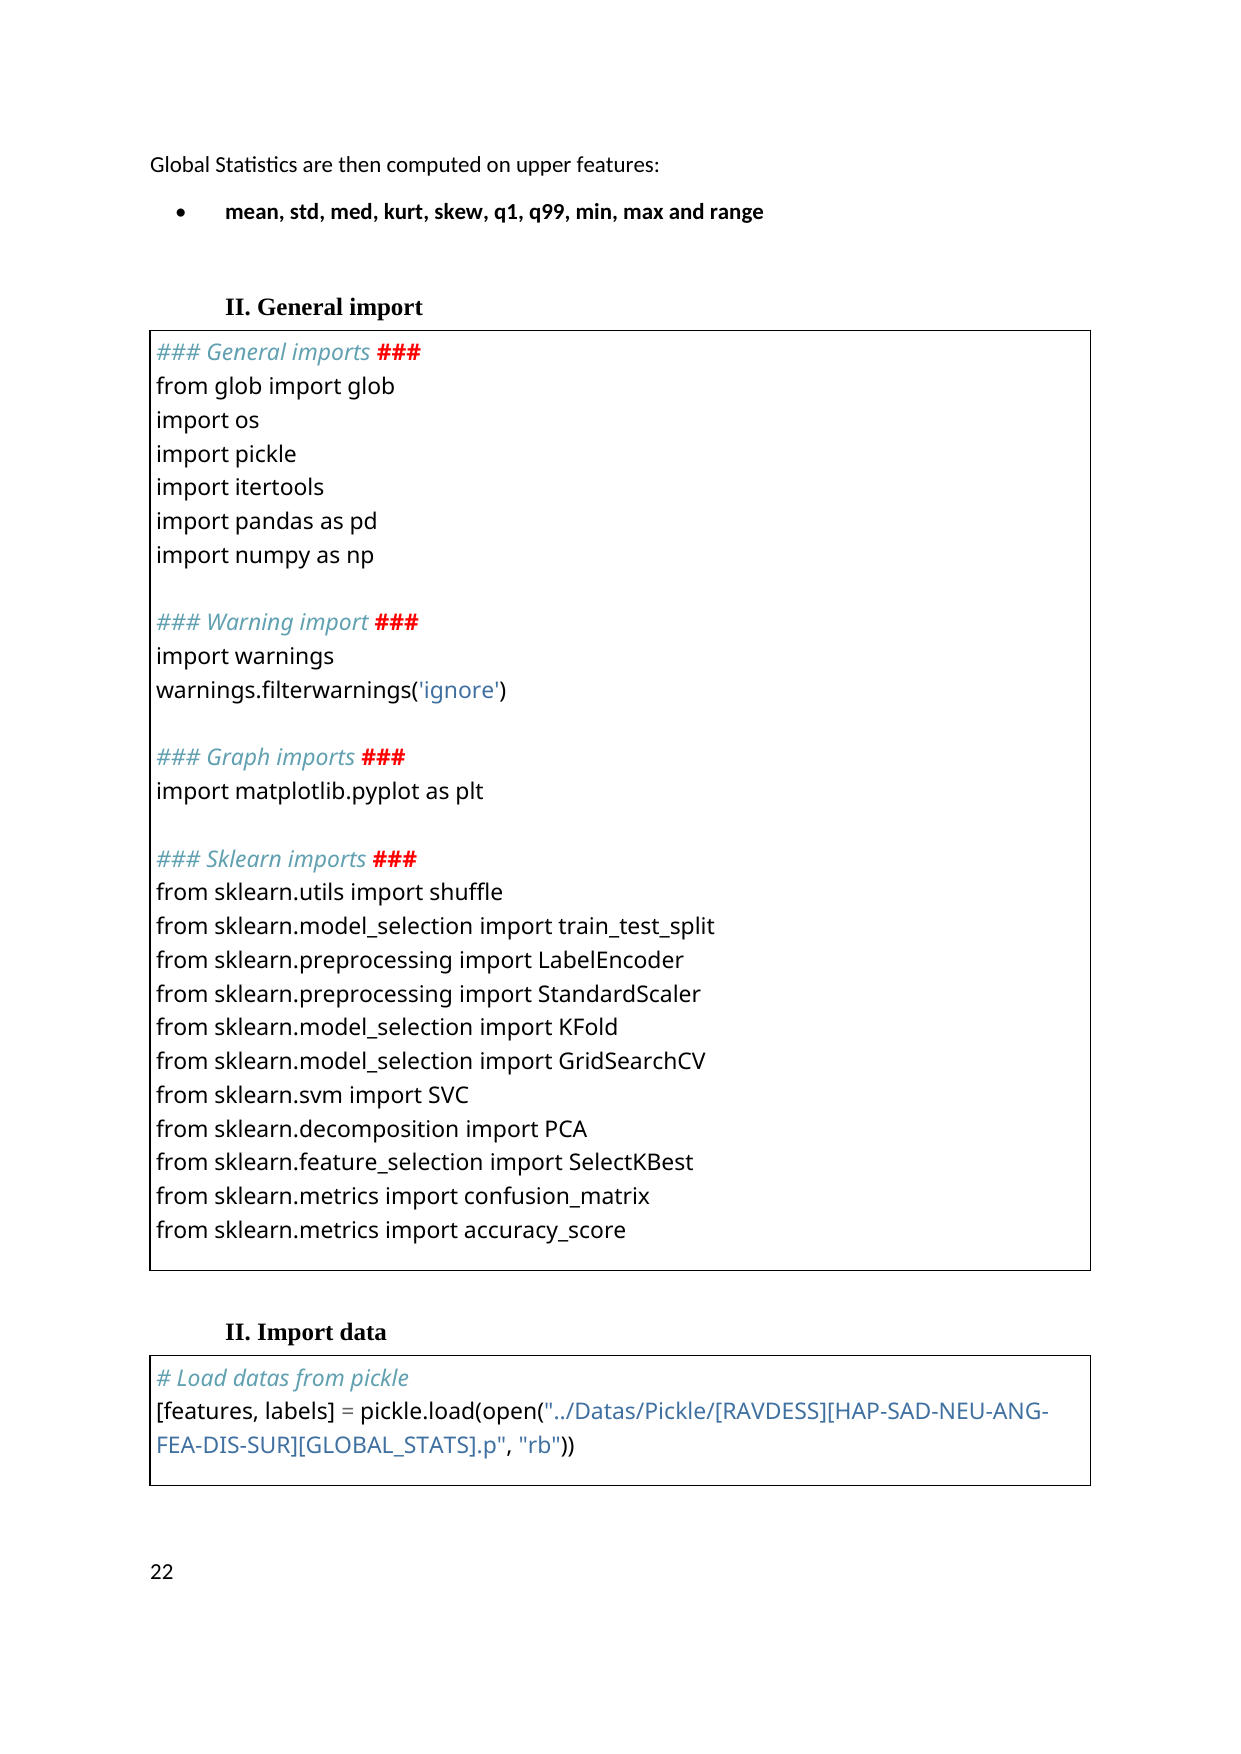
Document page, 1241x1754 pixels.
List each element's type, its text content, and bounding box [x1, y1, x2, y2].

subtitle II. General import [150, 292, 1090, 321]
subtitle II. Import data [150, 1317, 1090, 1346]
text Global Statistics are then computed on upper features: [150, 150, 1090, 178]
table_header ### General imports ### from glob import glob import os import pickle import itertools import pandas as pd import numpy as np ### Warning import ### import warnings warnings.filterwarnings('ignore') ### Graph imports ### import matplotlib.pyplot as plt ### Sklearn imports ### from sklearn.utils import shuffle from sklearn.model_selection import train_test_split from sklearn.preprocessing import LabelEncoder from sklearn.preprocessing import StandardScaler from sklearn.model_selection import KFold from sklearn.model_selection import GridSearchCV from sklearn.svm import SVC from sklearn.decomposition import PCA from sklearn.feature_selection import SelectKBest from sklearn.metrics import confusion_matrix from sklearn.metrics import accuracy_score [151, 331, 1090, 1269]
list mean, std, med, kurt, skew, q1, q99, min, max and range [175, 197, 1090, 225]
table_header # Load datas from pickle [features, labels] = pickle.load(open("../Datas/Pickle/[RAVDESS][HAP-SAD-NEU-ANG-FEA-DIS-SUR][GLOBAL_STATS].p", "rb")) [151, 1356, 1090, 1485]
